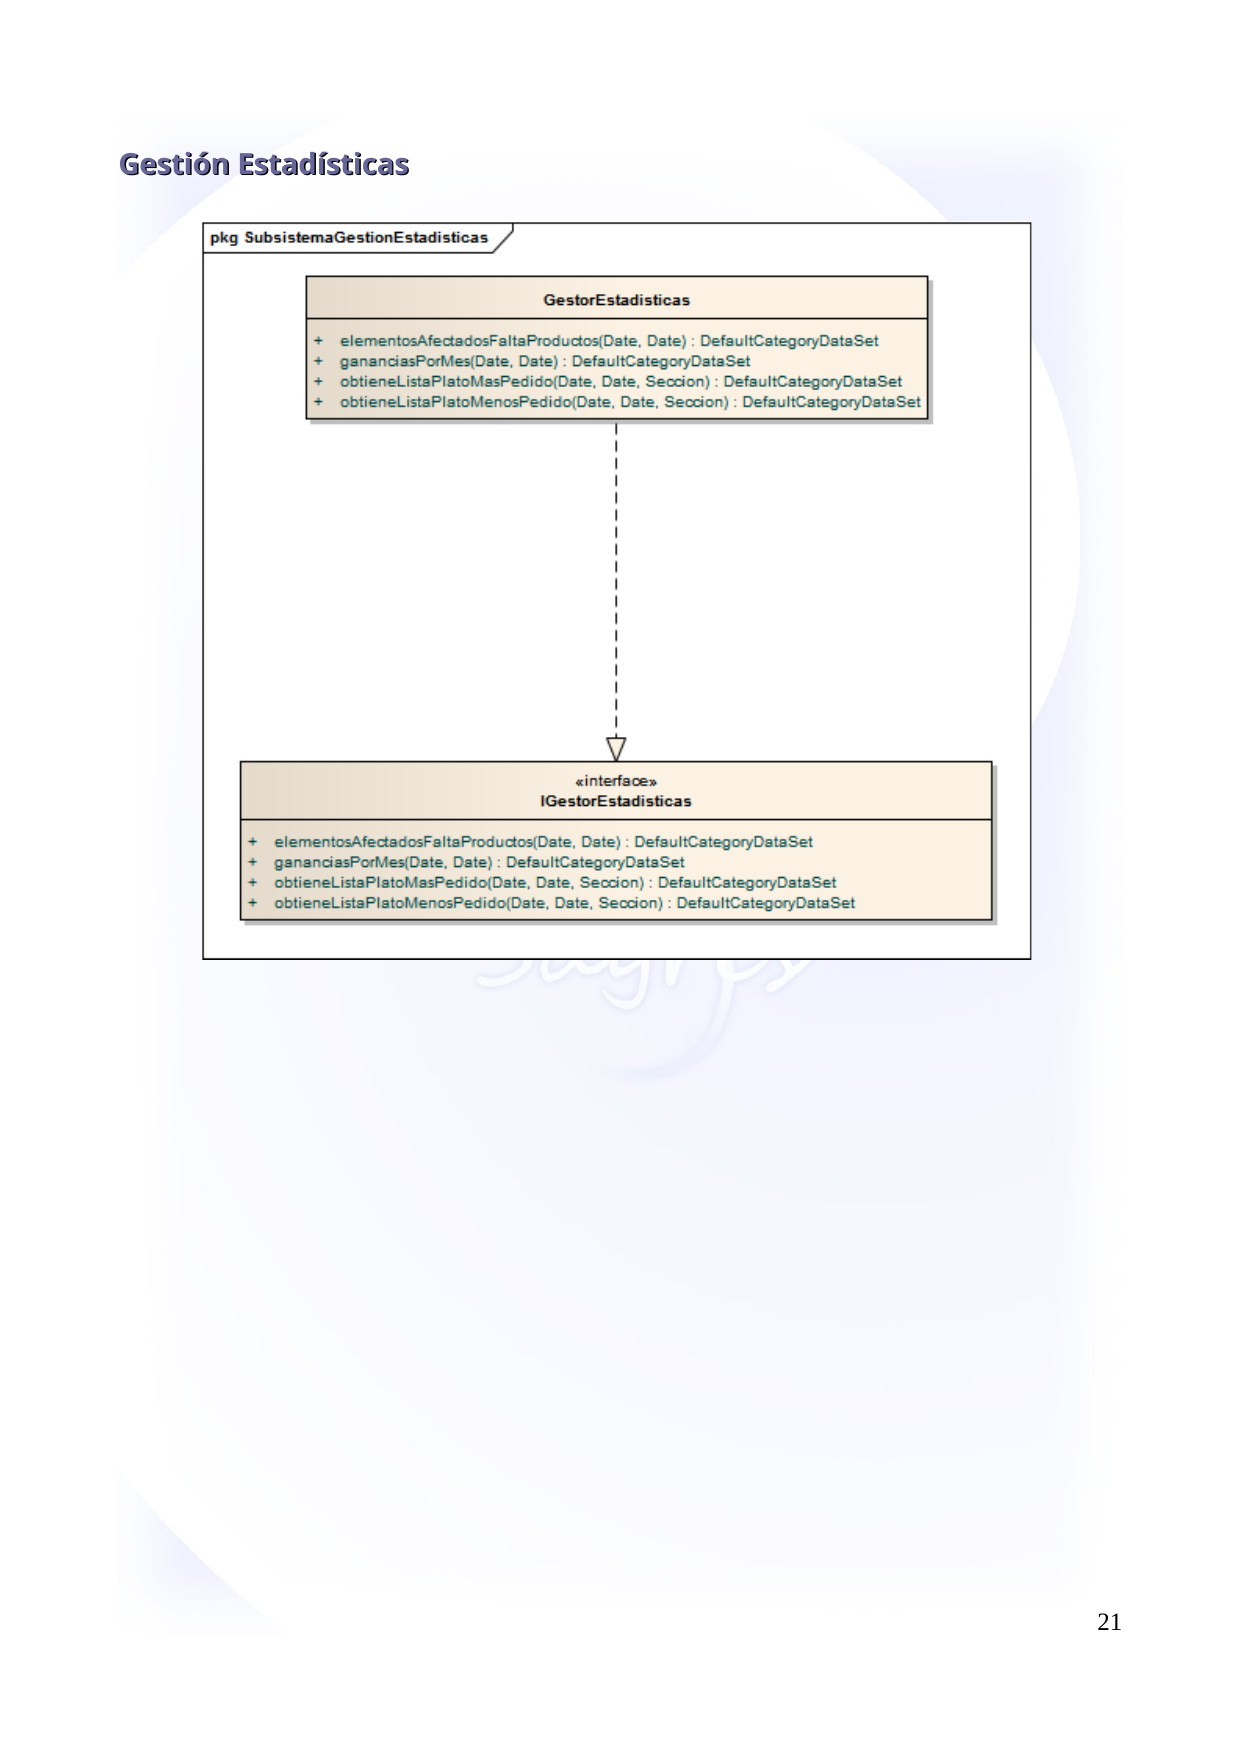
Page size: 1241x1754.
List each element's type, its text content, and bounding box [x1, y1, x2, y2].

subtitle Gestión Estadísticas [118, 143, 1122, 183]
picture [118, 118, 1122, 143]
picture [118, 183, 1122, 1636]
